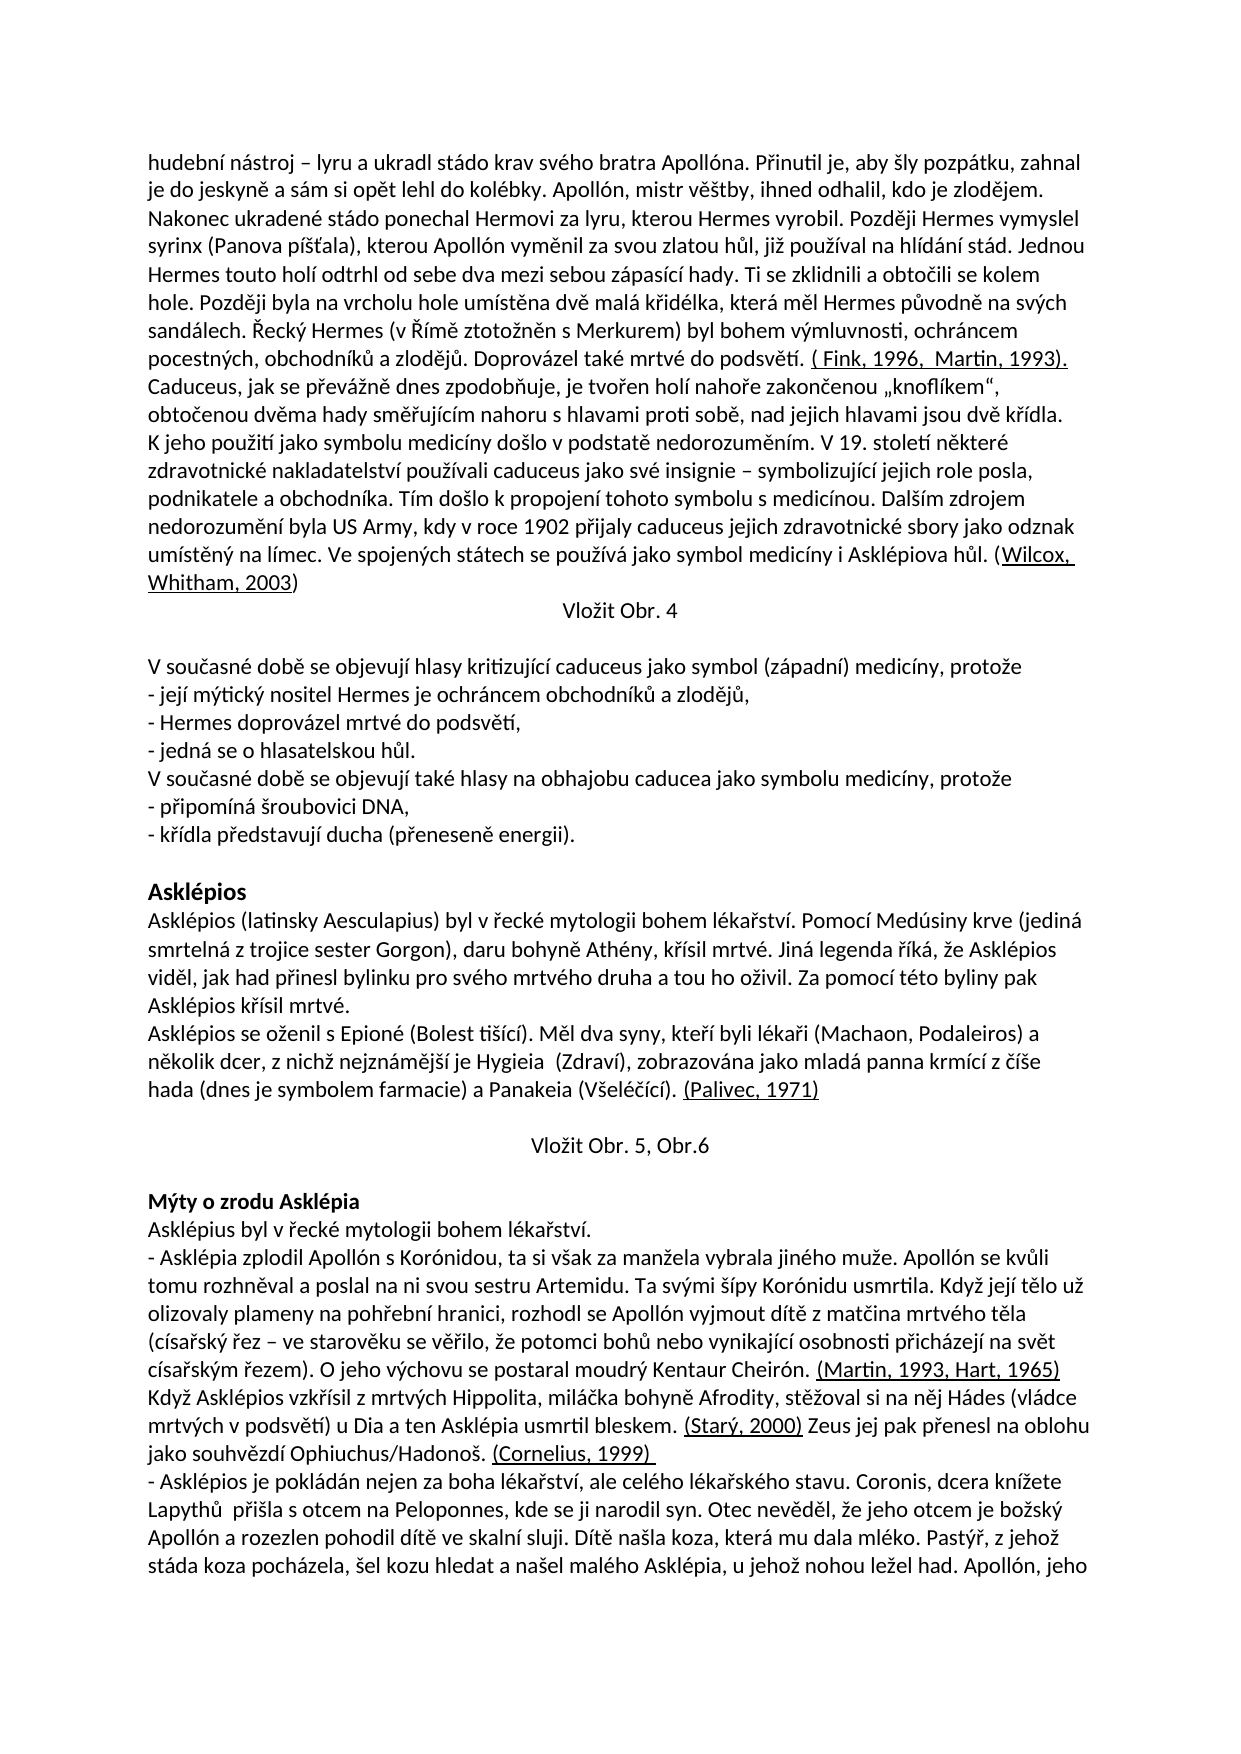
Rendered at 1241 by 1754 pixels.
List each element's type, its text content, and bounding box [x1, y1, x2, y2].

text - Asklépios je pokládán nejen za boha lékařství, ale celého lékařského stavu. Coronis, dcera knížete Lapythů přišla s otcem na Peloponnes, kde se ji narodil syn. Otec nevěděl, že jeho otcem je božský Apollón a rozezlen pohodil dítě ve skalní sluji. Dítě našla koza, která mu dala mléko. Pastýř, z jehož stáda koza pocházela, šel kozu hledat a našel malého Asklépia, u jehož nohou ležel had. Apollón, jeho [148, 1467, 1093, 1579]
text Vložit Obr. 5, Obr.6 [148, 1131, 1093, 1159]
text Asklépios se oženil s Epioné (Bolest tišící). Měl dva syny, kteří byli lékaři (Machaon, Podaleiros) a několik dcer, z nichž nejznámější je Hygieia (Zdraví), zobrazována jako mladá panna krmící z číše hada (dnes je symbolem farmacie) a Panakeia (Všeléčící). (Palivec, 1971) [148, 1019, 1093, 1103]
text V současné době se objevují hlasy kritizující caduceus jako symbol (západní) medicíny, protože [148, 652, 1093, 680]
text - jedná se o hlasatelskou hůl. [148, 736, 1093, 764]
text Mýty o zrodu Asklépia [148, 1187, 1093, 1215]
text Asklépios (latinsky Aesculapius) byl v řecké mytologii bohem lékařství. Pomocí Medúsiny krve (jediná smrtelná z trojice sester Gorgon), daru bohyně Athény, křísil mrtvé. Jiná legenda říká, že Asklépios viděl, jak had přinesl bylinku pro svého mrtvého druha a tou ho oživil. Za pomocí této byliny pak Asklépios křísil mrtvé. [148, 907, 1093, 1019]
text Caduceus, jak se převážně dnes zpodobňuje, je tvořen holí nahoře zakončenou „knoflíkem“, obtočenou dvěma hady směřujícím nahoru s hlavami proti sobě, nad jejich hlavami jsou dvě křídla. [148, 372, 1093, 428]
text - Asklépia zplodil Apollón s Korónidou, ta si však za manžela vybrala jiného muže. Apollón se kvůli tomu rozhněval a poslal na ni svou sestru Artemidu. Ta svými šípy Korónidu usmrtila. Když její tělo už olizovaly plameny na pohřební hranici, rozhodl se Apollón vyjmout dítě z matčina mrtvého těla (císařský řez – ve starověku se věřilo, že potomci bohů nebo vynikající osobnosti přicházejí na svět císařským řezem). O jeho výchovu se postaral moudrý Kentaur Cheirón. (Martin, 1993, Hart, 1965) [148, 1243, 1093, 1383]
text hudební nástroj – lyru a ukradl stádo krav svého bratra Apollóna. Přinutil je, aby šly pozpátku, zahnal je do jeskyně a sám si opět lehl do kolébky. Apollón, mistr věštby, ihned odhalil, kdo je zlodějem. Nakonec ukradené stádo ponechal Hermovi za lyru, kterou Hermes vyrobil. Později Hermes vymyslel syrinx (Panova píšťala), kterou Apollón vyměnil za svou zlatou hůl, již používal na hlídání stád. Jednou Hermes touto holí odtrhl od sebe dva mezi sebou zápasící hady. Ti se zklidnili a obtočili se kolem hole. Později byla na vrcholu hole umístěna dvě malá křidélka, která měl Hermes původně na svých sandálech. Řecký Hermes (v Římě ztotožněn s Merkurem) byl bohem výmluvnosti, ochráncem pocestných, obchodníků a zlodějů. Doprovázel také mrtvé do podsvětí. ( Fink, 1996, Martin, 1993). [148, 148, 1093, 372]
text - Hermes doprovázel mrtvé do podsvětí, [148, 708, 1093, 736]
text - křídla představují ducha (přeneseně energii). [148, 820, 1093, 848]
text K jeho použití jako symbolu medicíny došlo v podstatě nedorozuměním. V 19. století některé zdravotnické nakladatelství používali caduceus jako své insignie – symbolizující jejich role posla, podnikatele a obchodníka. Tím došlo k propojení tohoto symbolu s medicínou. Dalším zdrojem nedorozumění byla US Army, kdy v roce 1902 přijaly caduceus jejich zdravotnické sbory jako odznak umístěný na límec. Ve spojených státech se používá jako symbol medicíny i Asklépiova hůl. (Wilcox, Whitham, 2003) [148, 428, 1093, 596]
text Asklépios [148, 876, 1093, 907]
text V současné době se objevují také hlasy na obhajobu caducea jako symbolu medicíny, protože [148, 764, 1093, 792]
text Vložit Obr. 4 [148, 596, 1093, 624]
text - její mýtický nositel Hermes je ochráncem obchodníků a zlodějů, [148, 680, 1093, 708]
text Asklépius byl v řecké mytologii bohem lékařství. [148, 1215, 1093, 1243]
text - připomíná šroubovici DNA, [148, 792, 1093, 820]
text Když Asklépios vzkřísil z mrtvých Hippolita, miláčka bohyně Afrodity, stěžoval si na něj Hádes (vládce mrtvých v podsvětí) u Dia a ten Asklépia usmrtil bleskem. (Starý, 2000) Zeus jej pak přenesl na oblohu jako souhvězdí Ophiuchus/Hadonoš. (Cornelius, 1999) [148, 1383, 1093, 1467]
